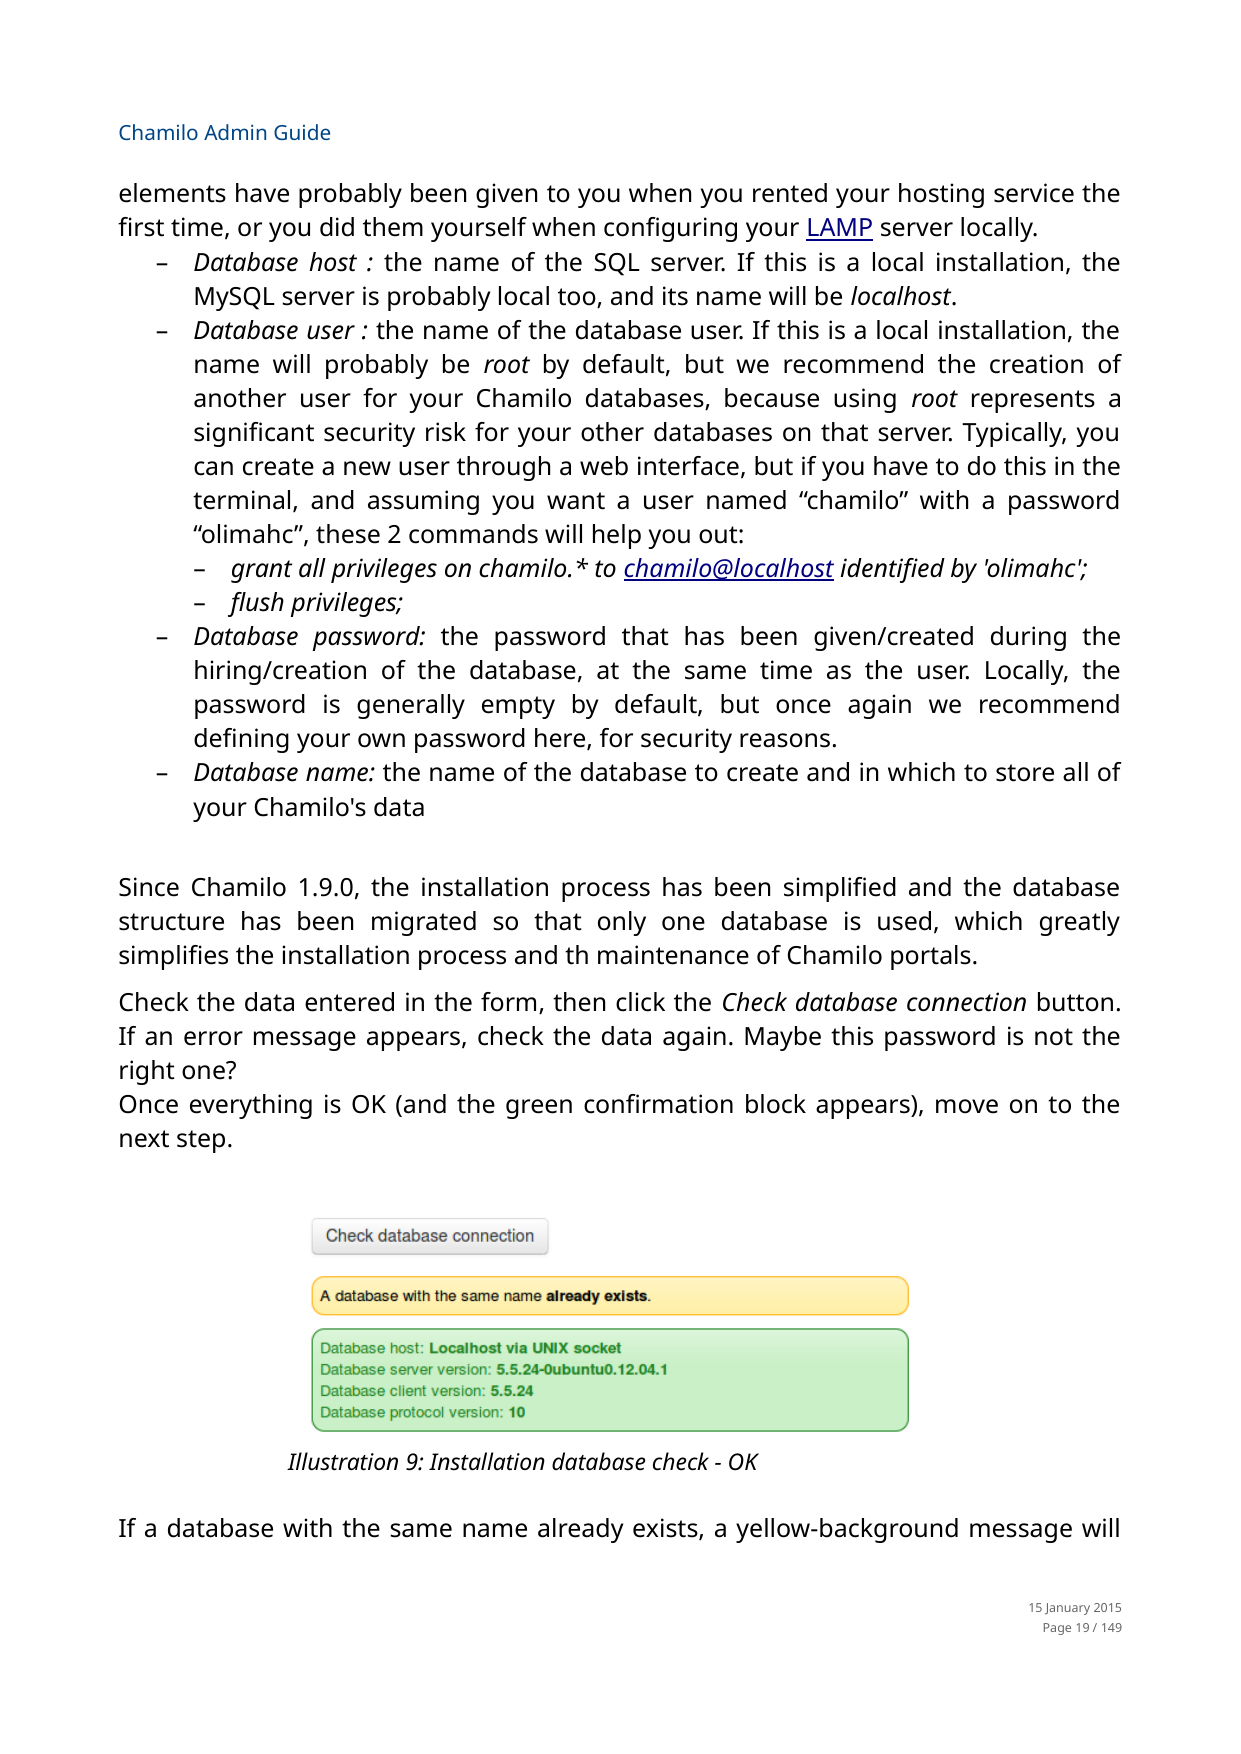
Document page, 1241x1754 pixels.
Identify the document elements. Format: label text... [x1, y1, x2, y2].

list Database password: the password that has been given/created during the hiring/creation of the database, at the same time as the user. Locally, the password is generally empty by default, but once again we recommend defining your own password here, for security reasons. [156, 619, 1122, 755]
text elements have probably been given to you when you rented your hosting service the first time, or you did them yourself when configuring your LAMP server locally. [118, 176, 1122, 244]
picture [288, 1205, 922, 1446]
text Check the data entered in the form, then click the Check database connection button. If an error message appears, check the data again. Maybe this password is not the right one? [118, 984, 1122, 1087]
text Since Chamilo 1.9.0, the installation process has been simplified and the database structure has been migrated so that only one database is used, which greatly simplifies the installation process and th maintenance of Chamilo portals. [118, 870, 1122, 972]
list flush privileges; [193, 585, 1122, 619]
text Illustration 9: Installation database check - OK [288, 1446, 921, 1477]
list Database user : the name of the database user. If this is a local installation, the name will probably be root by default, but we recommend the creation of another user for your Chamilo databases, because using root represents a significant security risk for your other databases on that server. Typically, you can create a new user through a web interface, but if you have to do this in the terminal, and assuming you want a user named “chamilo” with a password “olimahc”, these 2 commands will help you out: [156, 312, 1122, 551]
text If a database with the same name already exists, a yellow-background message will [118, 1511, 1122, 1545]
list grant all privileges on chamilo.* to chamilo@localhost identified by 'olimahc'; [193, 551, 1122, 585]
list Database host : the name of the SQL server. If this is a local installation, the MySQL server is probably local too, and its name will be localhost. [156, 244, 1122, 312]
text Once everything is OK (and the green confirmation block appears), move on to the next step. [118, 1087, 1122, 1155]
list Database name: the name of the database to create and in which to store all of your Chamilo's data [156, 755, 1122, 823]
